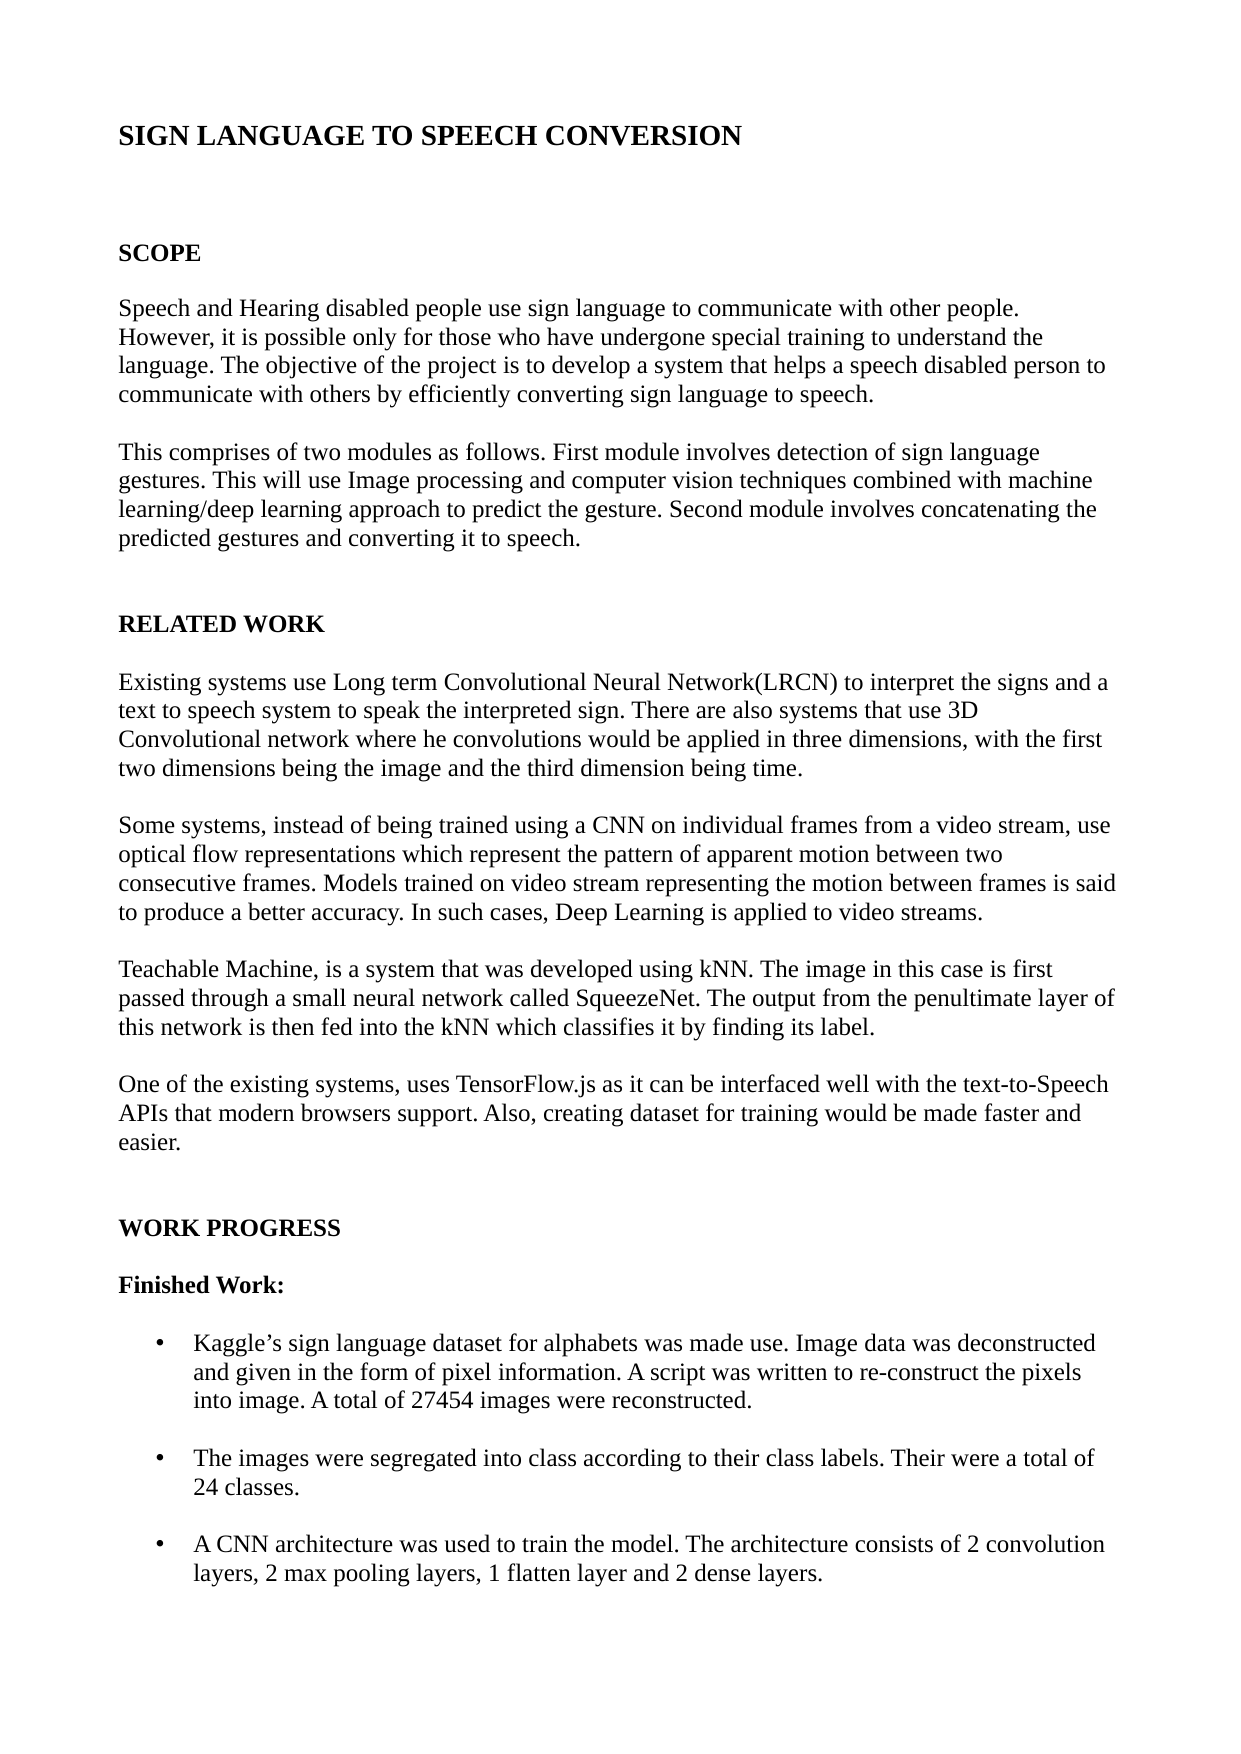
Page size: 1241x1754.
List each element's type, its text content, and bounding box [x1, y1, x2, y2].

list The images were segregated into class according to their class labels. Their were a total of 24 classes. [156, 1443, 1122, 1501]
text This comprises of two modules as follows. First module involves detection of sign language gestures. This will use Image processing and computer vision techniques combined with machine learning/deep learning approach to predict the gesture. Second module involves concatenating the predicted gestures and converting it to speech. [118, 437, 1122, 552]
text RELATED WORK [118, 609, 1122, 638]
text Finished Work: [118, 1271, 1122, 1299]
text WORK PROGRESS [118, 1213, 1122, 1242]
list Kaggle’s sign language dataset for alphabets was made use. Image data was deconstructed and given in the form of pixel information. A script was written to re-construct the pixels into image. A total of 27454 images were reconstructed. [156, 1328, 1122, 1414]
list A CNN architecture was used to train the model. The architecture consists of 2 convolution layers, 2 max pooling layers, 1 flatten layer and 2 dense layers. [156, 1529, 1122, 1587]
text Some systems, instead of being trained using a CNN on individual frames from a video stream, use optical flow representations which represent the pattern of apparent motion between two consecutive frames. Models trained on video stream representing the motion between frames is said to produce a better accuracy. In such cases, Deep Learning is applied to video streams. [118, 811, 1122, 926]
text SCOPE [118, 238, 1122, 267]
text Existing systems use Long term Convolutional Neural Network(LRCN) to interpret the signs and a text to speech system to speak the interpreted sign. There are also systems that use 3D Convolutional network where he convolutions would be applied in three dimensions, with the first two dimensions being the image and the third dimension being time. [118, 667, 1122, 782]
text SIGN LANGUAGE TO SPEECH CONVERSION [118, 118, 1122, 152]
text Teachable Machine, is a system that was developed using kNN. The image in this case is first passed through a small neural network called SqueezeNet. The output from the penultimate layer of this network is then fed into the kNN which classifies it by finding its label. [118, 954, 1122, 1041]
text Speech and Hearing disabled people use sign language to communicate with other people. However, it is possible only for those who have undergone special training to understand the language. The objective of the project is to develop a system that helps a speech disabled person to communicate with others by efficiently converting sign language to speech. [118, 293, 1122, 408]
text One of the existing systems, uses TensorFlow.js as it can be interfaced well with the text-to-Speech APIs that modern browsers support. Also, creating dataset for training would be made faster and easier. [118, 1069, 1122, 1156]
